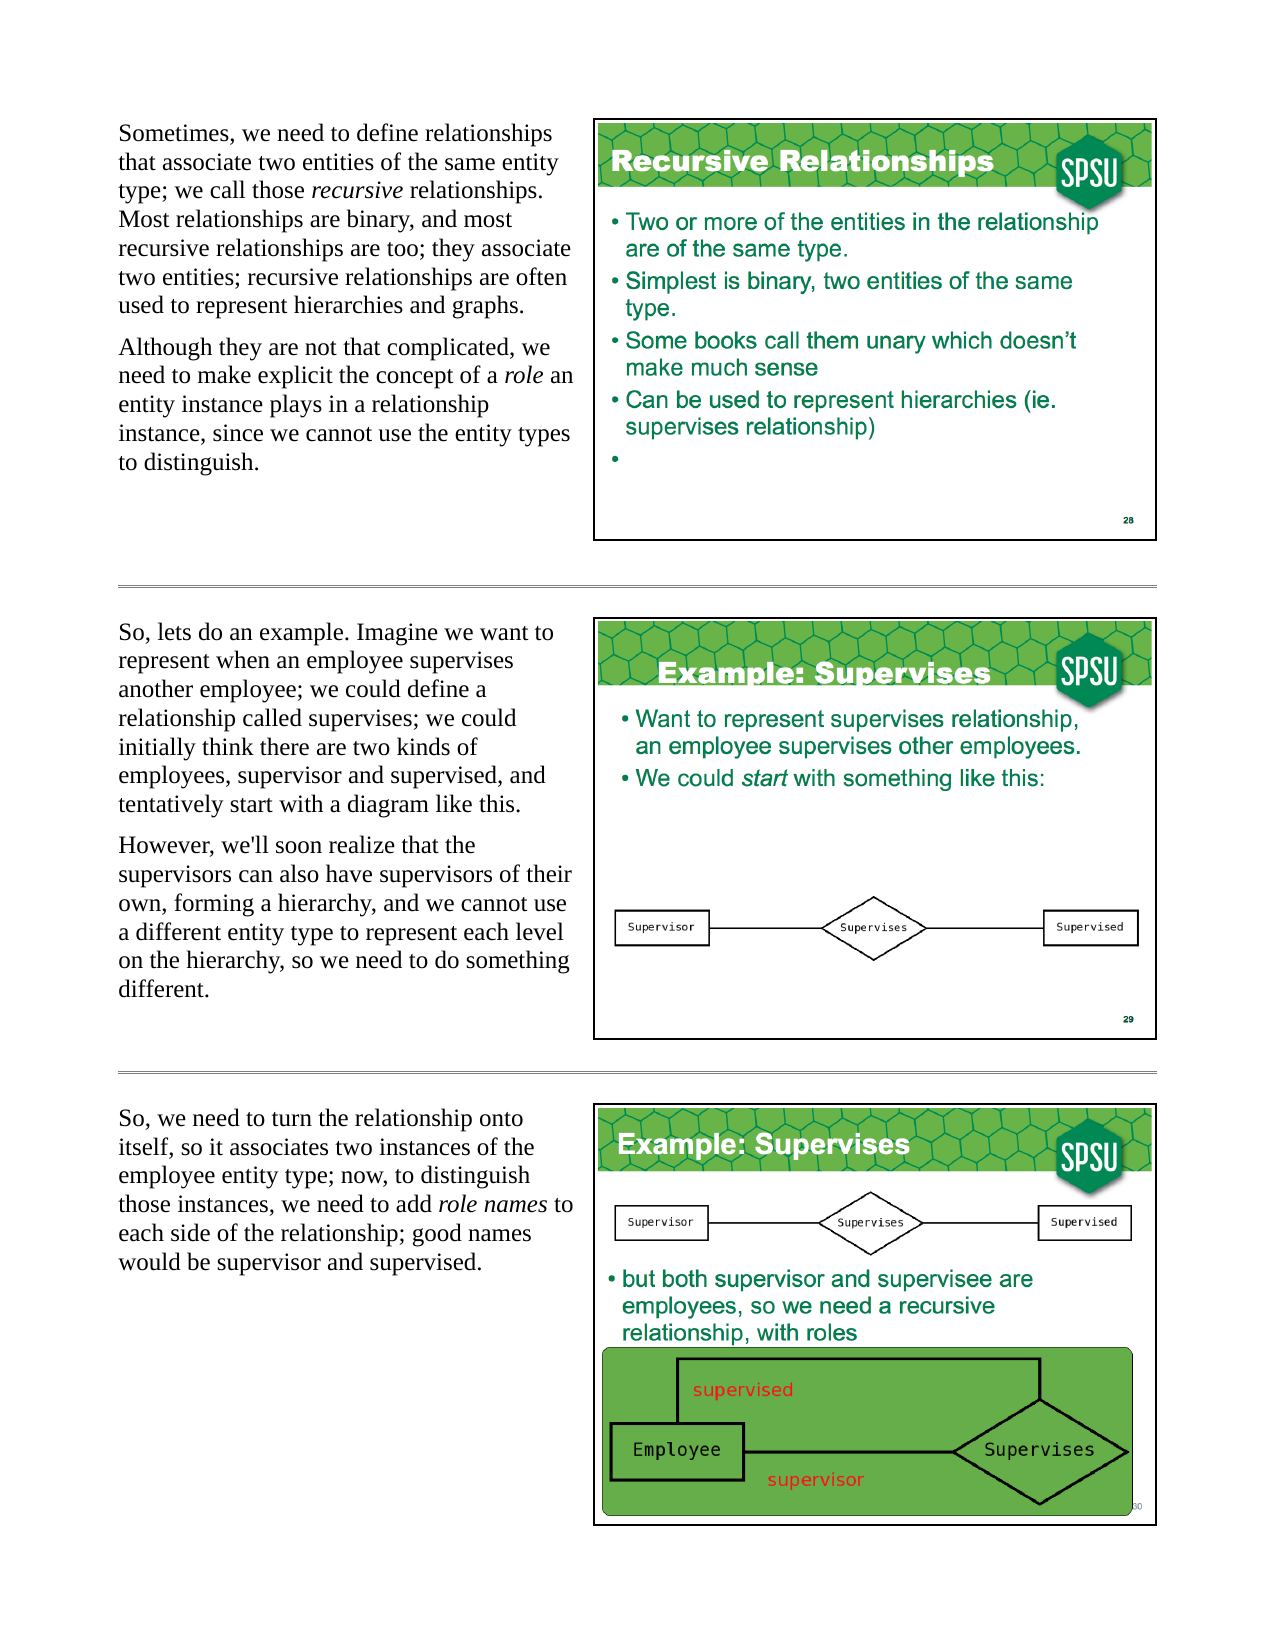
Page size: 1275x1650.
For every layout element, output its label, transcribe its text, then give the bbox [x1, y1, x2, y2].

text Sometimes, we need to define relationships that associate two entities of the same entity type; we call those recursive relationships. Most relationships are binary, and most recursive relationships are too; they associate two entities; recursive relationships are often used to represent hierarchies and graphs. [118, 118, 593, 319]
text Although they are not that complicated, we need to make explicit the concept of a role an entity instance plays in a relationship instance, since we cannot use the entity types to distinguish. [118, 332, 593, 476]
text [595, 619, 1155, 1038]
text So, we need to turn the relationship onto itself, so it associates two instances of the employee entity type; now, to distinguish those instances, we need to add role names to each side of the relationship; good names would be supervisor and supervised. [118, 1103, 593, 1275]
text [595, 1105, 1155, 1524]
picture [598, 123, 1152, 536]
text However, we'll soon realize that the supervisors can also have supervisors of their own, forming a hierarchy, and we cannot use a different entity type to represent each level on the hierarchy, so we need to do something different. [118, 831, 593, 1003]
picture [598, 1108, 1152, 1521]
picture [598, 621, 1152, 1035]
text [595, 120, 1155, 539]
text So, lets do an example. Imagine we want to represent when an employee supervises another employee; we could define a relationship called supervises; we could initially think there are two kinds of employees, supervisor and supervised, and tentatively start with a diagram like this. [118, 617, 593, 818]
